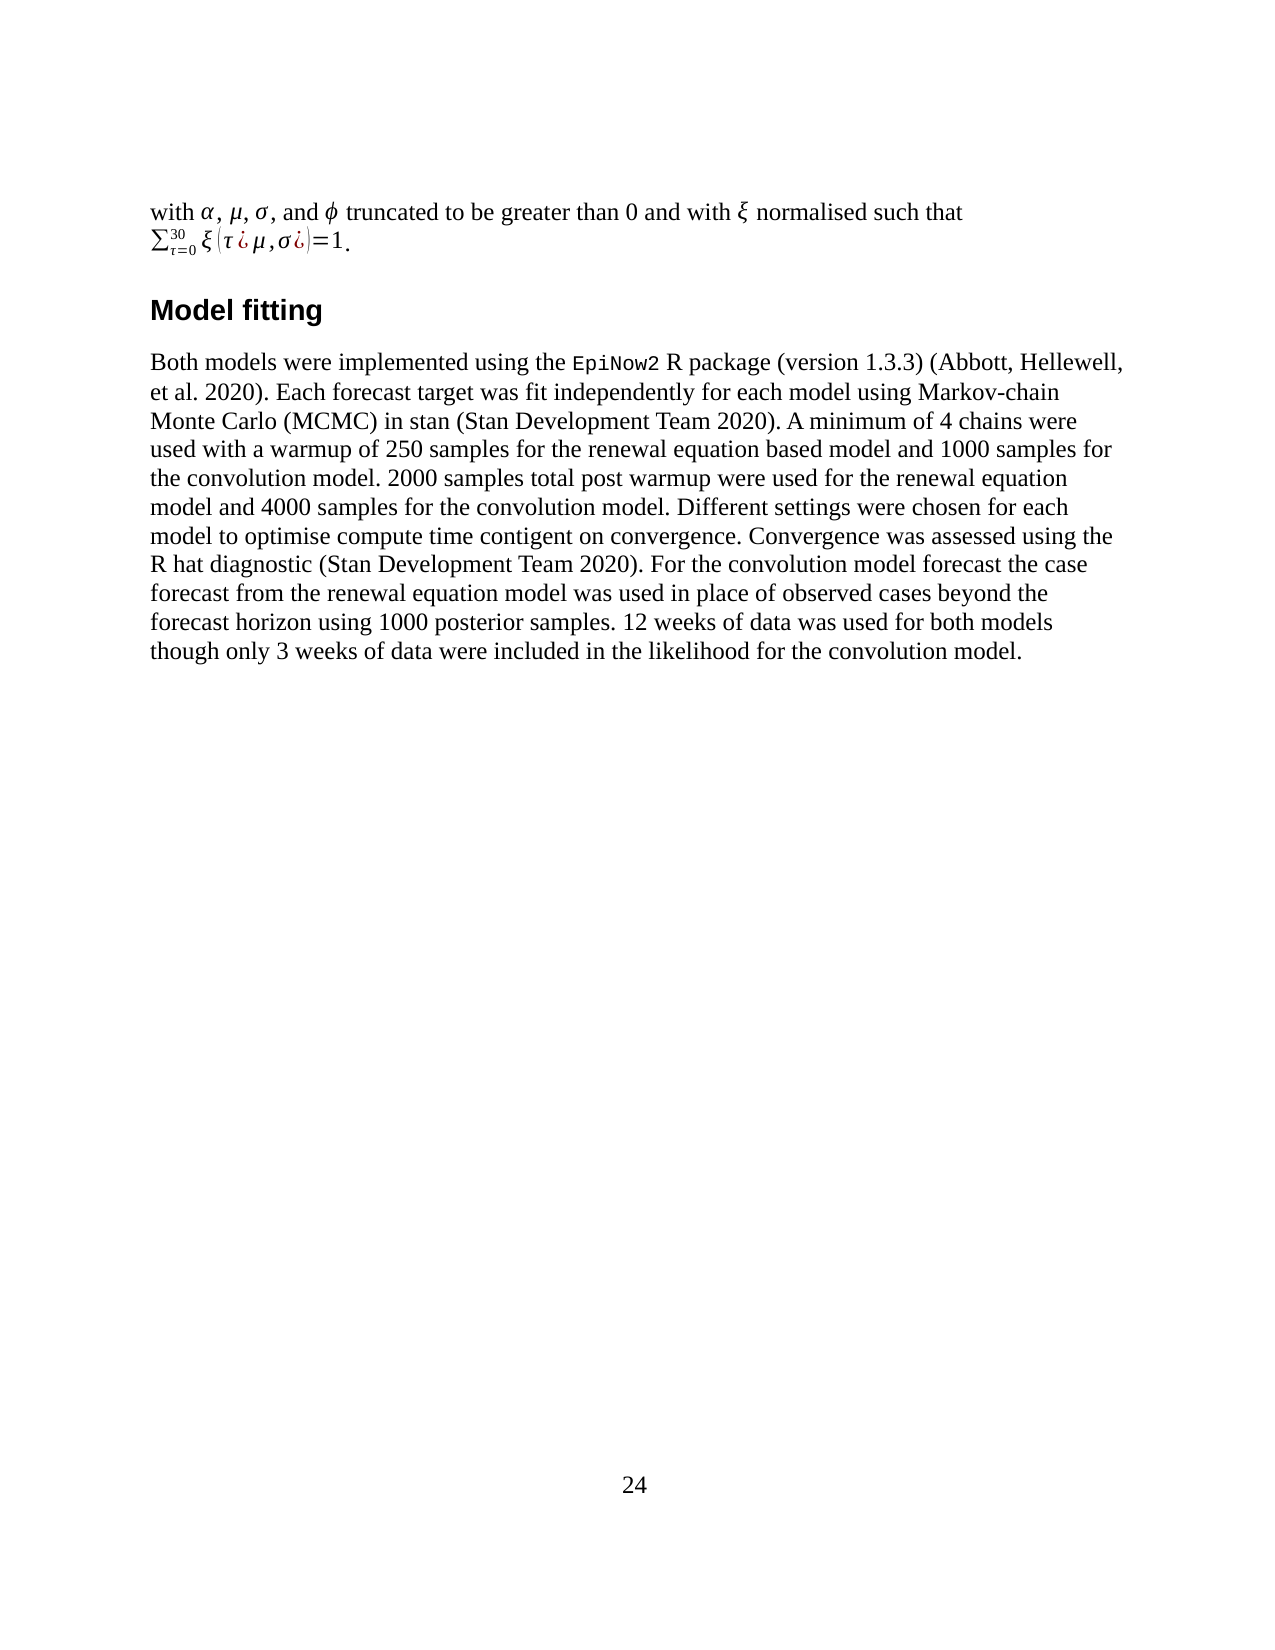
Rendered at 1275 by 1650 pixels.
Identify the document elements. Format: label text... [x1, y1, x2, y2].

subtitle Model fitting [150, 292, 1125, 326]
text with , , , and truncated to be greater than 0 and with normalised such that . [150, 197, 1125, 258]
text Both models were implemented using the EpiNow2 R package (version 1.3.3) (Abbott, Hellewell, et al. 2020). Each forecast target was fit independently for each model using Markov-chain Monte Carlo (MCMC) in stan (Stan Development Team 2020). A minimum of 4 chains were used with a warmup of 250 samples for the renewal equation based model and 1000 samples for the convolution model. 2000 samples total post warmup were used for the renewal equation model and 4000 samples for the convolution model. Different settings were chosen for each model to optimise compute time contigent on convergence. Convergence was assessed using the R hat diagnostic (Stan Development Team 2020). For the convolution model forecast the case forecast from the renewal equation model was used in place of observed cases beyond the forecast horizon using 1000 posterior samples. 12 weeks of data was used for both models though only 3 weeks of data were included in the likelihood for the convolution model. [150, 347, 1125, 664]
